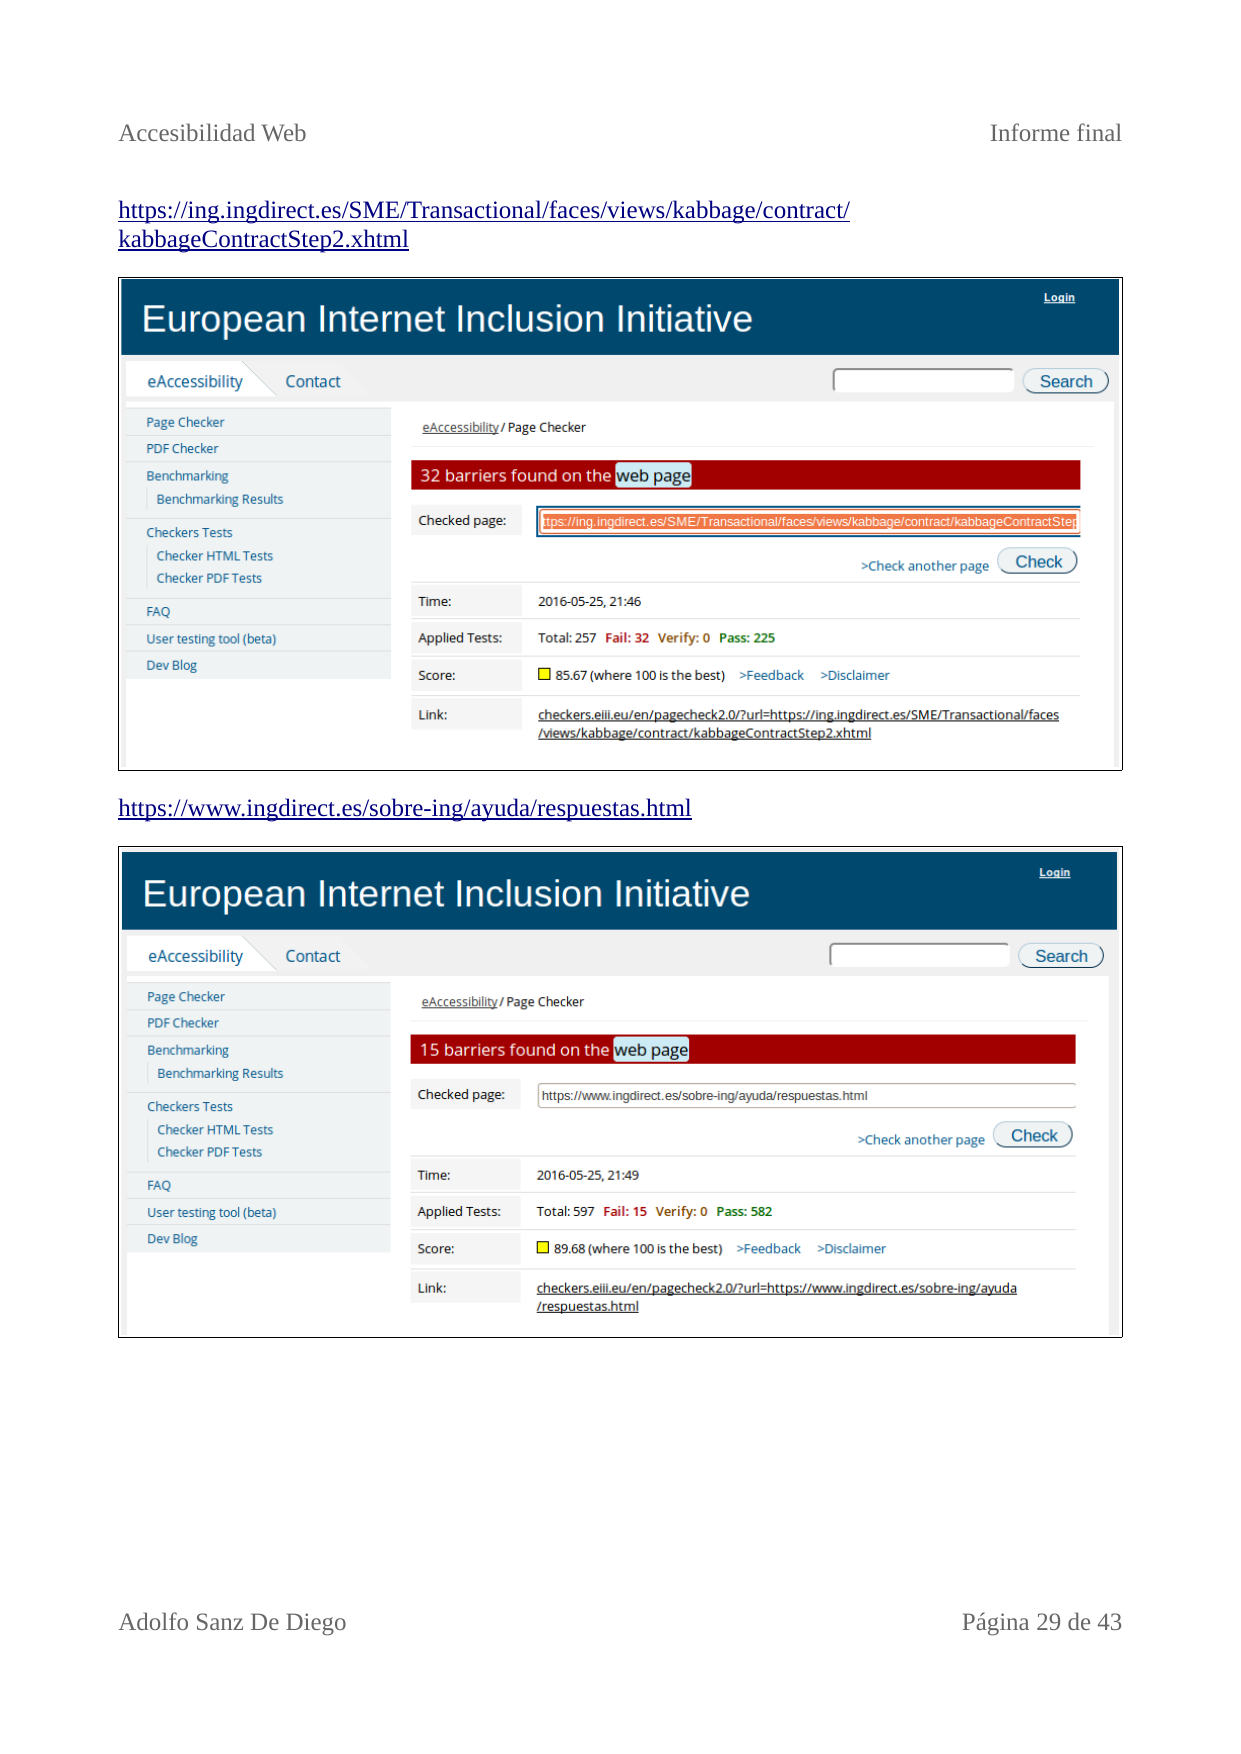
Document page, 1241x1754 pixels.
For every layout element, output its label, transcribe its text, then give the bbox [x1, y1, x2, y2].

picture [381, 887, 410, 906]
picture [626, 887, 642, 906]
picture [414, 887, 432, 906]
picture [349, 307, 359, 331]
picture [319, 881, 324, 906]
picture [169, 887, 186, 906]
picture [586, 312, 603, 331]
picture [202, 887, 220, 906]
picture [508, 305, 512, 331]
picture [466, 887, 483, 906]
picture [562, 887, 581, 906]
picture [506, 880, 511, 906]
picture [731, 887, 749, 906]
picture [656, 307, 672, 331]
picture [675, 312, 695, 331]
picture [672, 887, 692, 906]
picture [224, 887, 242, 914]
picture [734, 312, 752, 331]
picture [487, 887, 503, 906]
picture [555, 887, 559, 906]
picture [360, 887, 378, 906]
picture [435, 307, 445, 331]
picture [458, 306, 463, 331]
text https://www.ingdirect.es/sobre-ing/ayuda/respuestas.html [118, 793, 1122, 822]
picture [695, 307, 732, 331]
picture [457, 881, 462, 906]
picture [191, 887, 201, 906]
picture [223, 312, 241, 339]
picture [144, 306, 165, 331]
picture [646, 882, 669, 906]
picture [616, 881, 621, 906]
picture [434, 882, 444, 906]
picture [556, 312, 561, 331]
picture [415, 312, 433, 331]
picture [536, 312, 553, 331]
picture [329, 887, 346, 906]
picture [190, 312, 201, 331]
picture [1044, 294, 1075, 303]
picture [320, 306, 325, 331]
picture [467, 312, 484, 331]
picture [535, 887, 551, 906]
picture [202, 312, 220, 331]
picture [649, 312, 653, 331]
picture [360, 312, 378, 331]
picture [584, 887, 601, 906]
picture [1040, 869, 1070, 878]
picture [488, 312, 504, 331]
picture [349, 882, 359, 906]
picture [121, 355, 1119, 767]
picture [244, 312, 263, 331]
picture [618, 306, 623, 331]
picture [266, 887, 304, 906]
picture [266, 312, 304, 331]
picture [145, 881, 166, 906]
picture [628, 312, 644, 331]
picture [168, 312, 185, 331]
picture [121, 848, 1119, 1335]
text https://ing.ingdirect.es/SME/Transactional/faces/views/kabbage/contract/kabbageContractStep2.xhtml [118, 196, 1122, 253]
picture [329, 312, 346, 331]
picture [382, 312, 411, 331]
picture [514, 887, 531, 906]
picture [245, 887, 263, 906]
picture [516, 312, 533, 331]
picture [693, 882, 729, 906]
picture [564, 312, 582, 331]
